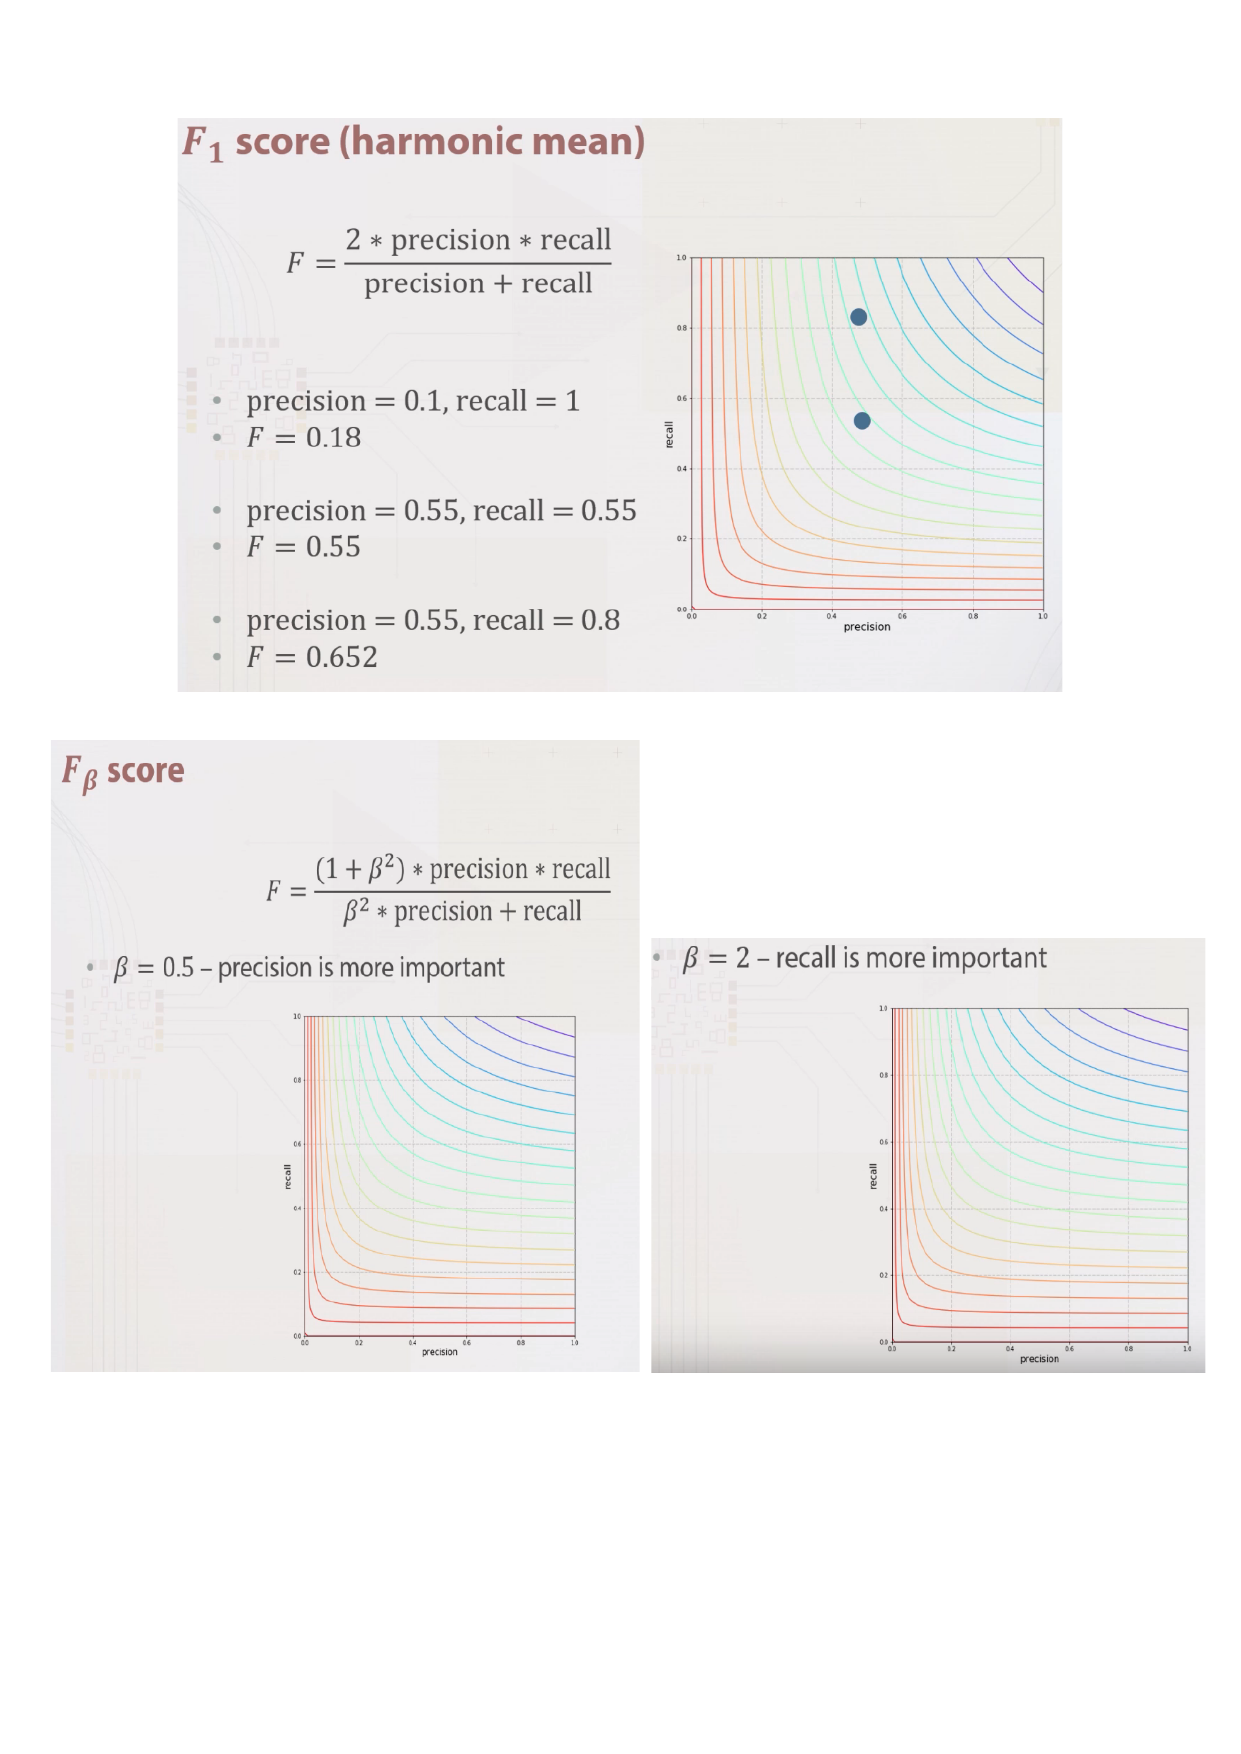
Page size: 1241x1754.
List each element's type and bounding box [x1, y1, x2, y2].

picture [50, 740, 640, 1372]
picture [651, 938, 1206, 1373]
picture [177, 118, 1063, 692]
